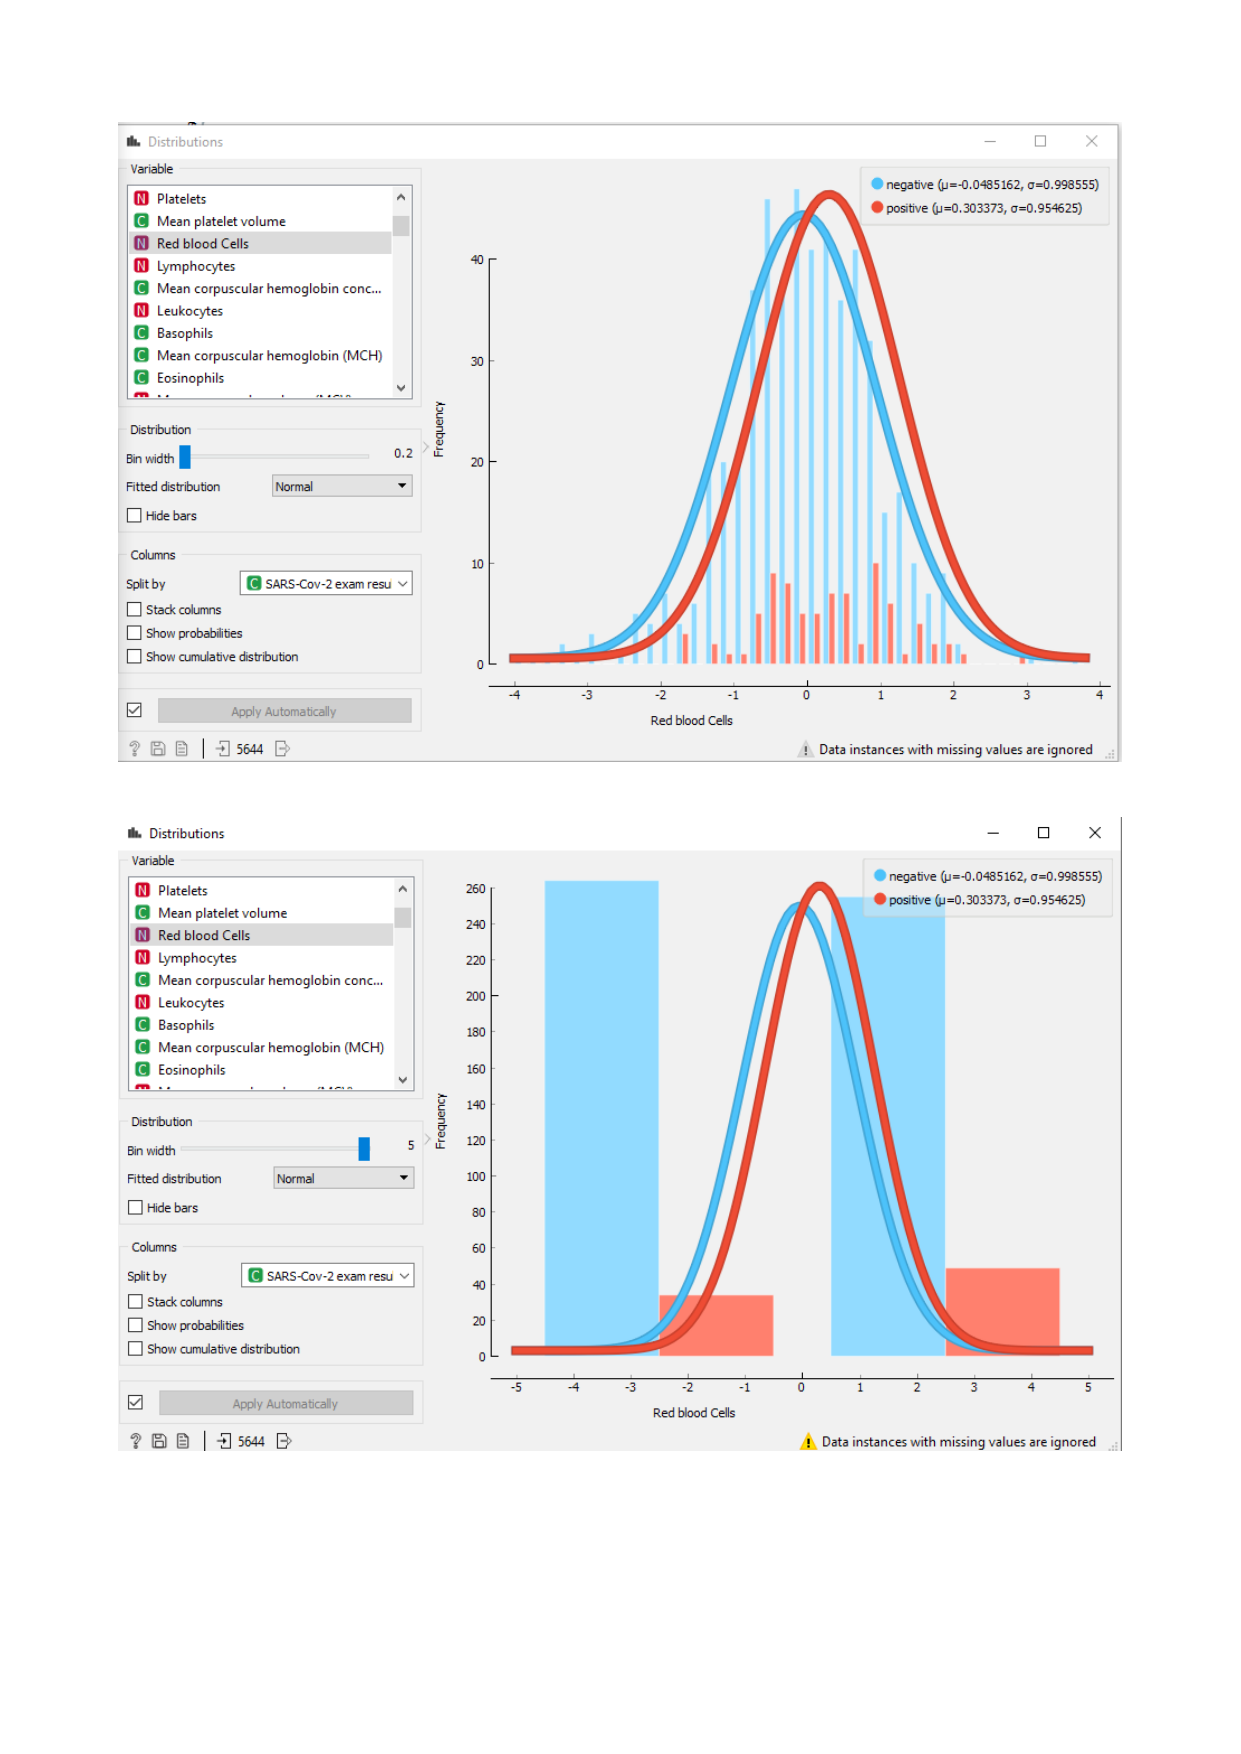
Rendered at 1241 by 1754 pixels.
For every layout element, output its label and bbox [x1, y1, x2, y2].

picture [118, 122, 1122, 762]
picture [118, 817, 1122, 1451]
